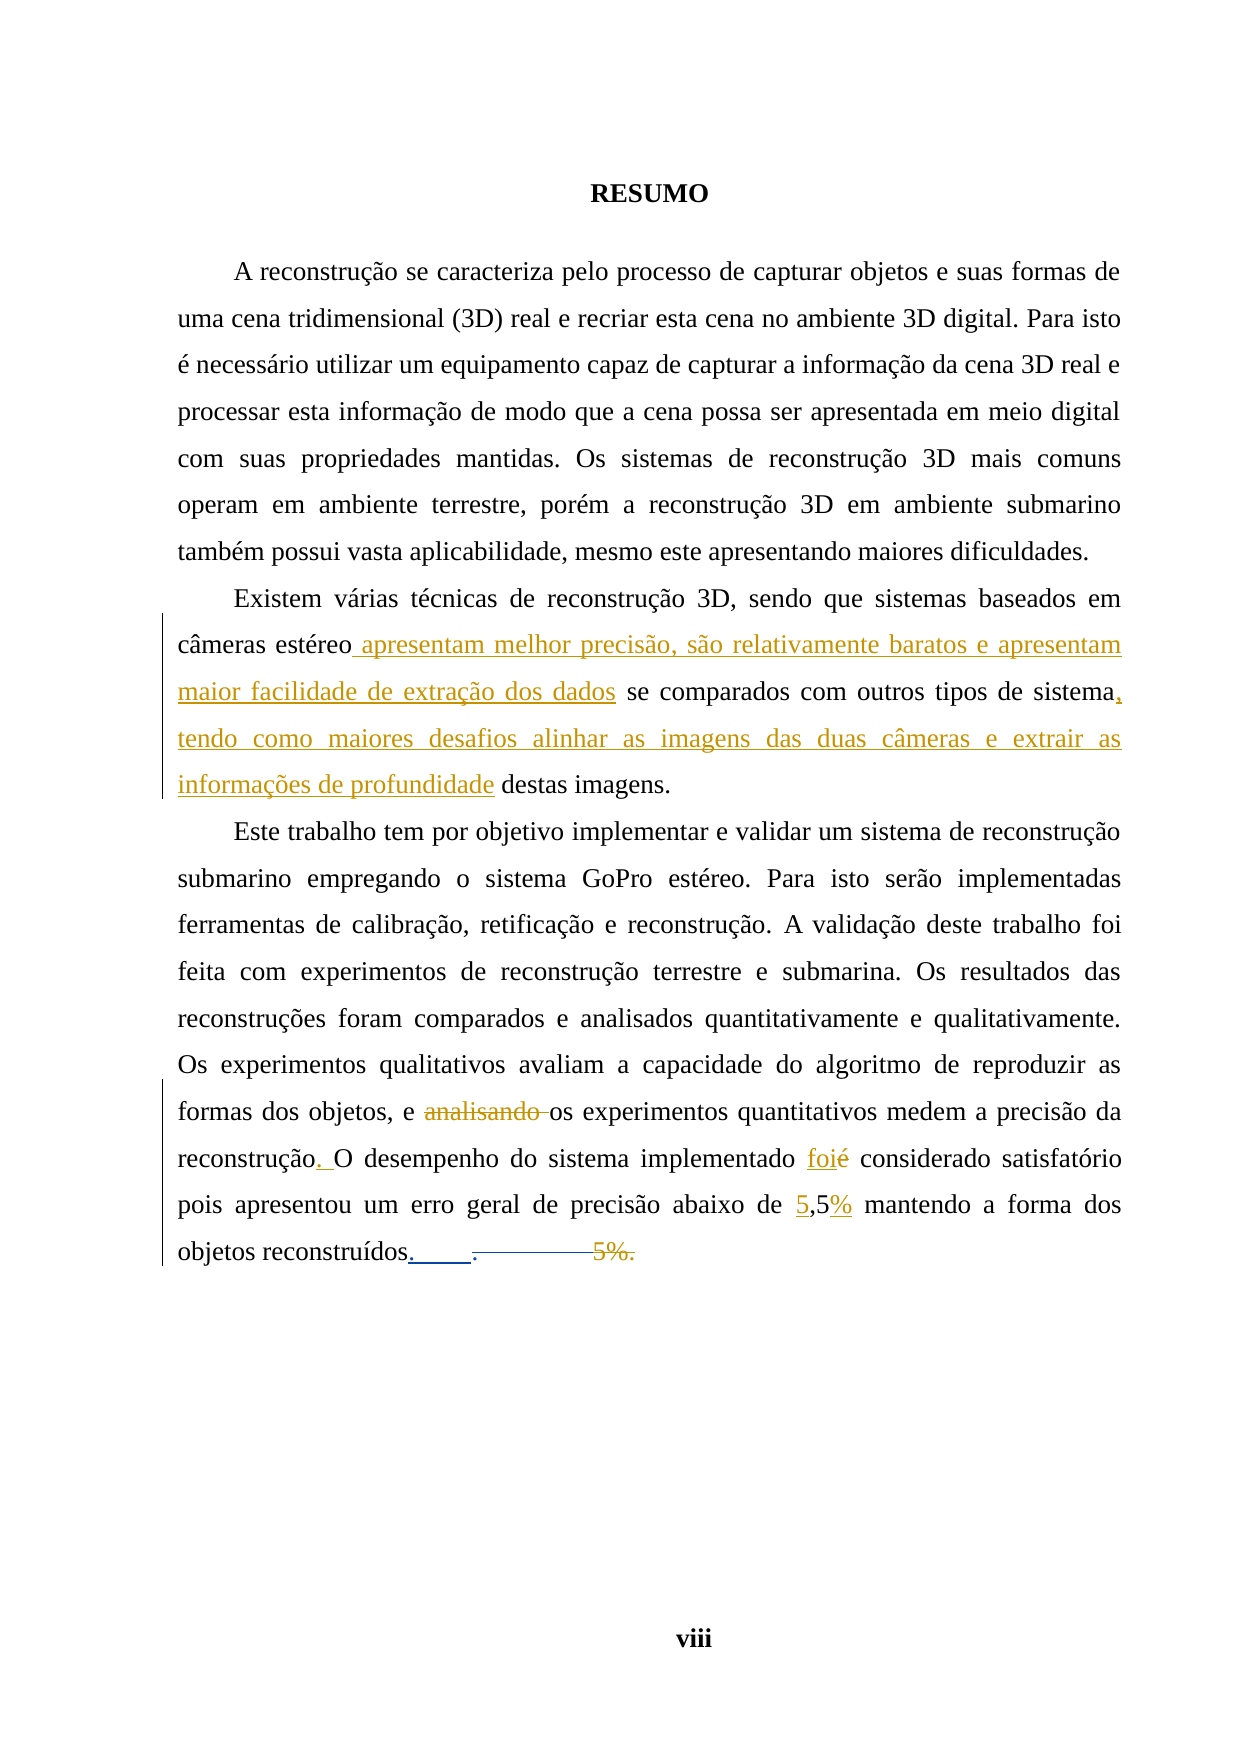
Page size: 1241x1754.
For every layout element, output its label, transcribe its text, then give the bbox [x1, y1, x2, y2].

text Existem várias técnicas de reconstrução 3D, sendo que sistemas baseados em câmeras estéreo apresentam melhor precisão, são relativamente baratos e apresentam maior facilidade de extração dos dados se comparados com outros tipos de sistema, tendo como maiores desafios alinhar as imagens das duas câmeras e extrair as [177, 582, 1122, 749]
text informações de profundidade destas imagens. [177, 750, 1122, 799]
text Este trabalho tem por objetivo implementar e validar um sistema de reconstrução submarino empregando o sistema GoPro estéreo. Para isto serão implementadas ferramentas de calibração, retificação e reconstrução. A validação deste trabalho foi feita com experimentos de reconstrução terrestre e submarina. Os resultados das reconstruções foram comparados e analisados quantitativamente e qualitativamente. Os experimentos qualitativos avaliam a capacidade do algoritmo de reproduzir as formas dos objetos, e os experimentos quantitativos medem a precisão da reconstrução. O desempenho do sistema implementado foi considerado satisfatório pois apresentou um erro geral de precisão abaixo de 5,5% mantendo a forma dos objetos reconstruídos. [177, 815, 1122, 1266]
text A reconstrução se caracteriza pelo processo de capturar objetos e suas formas de uma cena tridimensional (3D) real e recriar esta cena no ambiente 3D digital. Para isto é necessário utilizar um equipamento capaz de capturar a informação da cena 3D real e processar esta informação de modo que a cena possa ser apresentada em meio digital com suas propriedades mantidas. Os sistemas de reconstrução 3D mais comuns operam em ambiente terrestre, porém a reconstrução 3D em ambiente submarino também possui vasta aplicabilidade, mesmo este apresentando maiores dificuldades. [177, 255, 1122, 566]
subtitle resumo [177, 177, 1122, 208]
